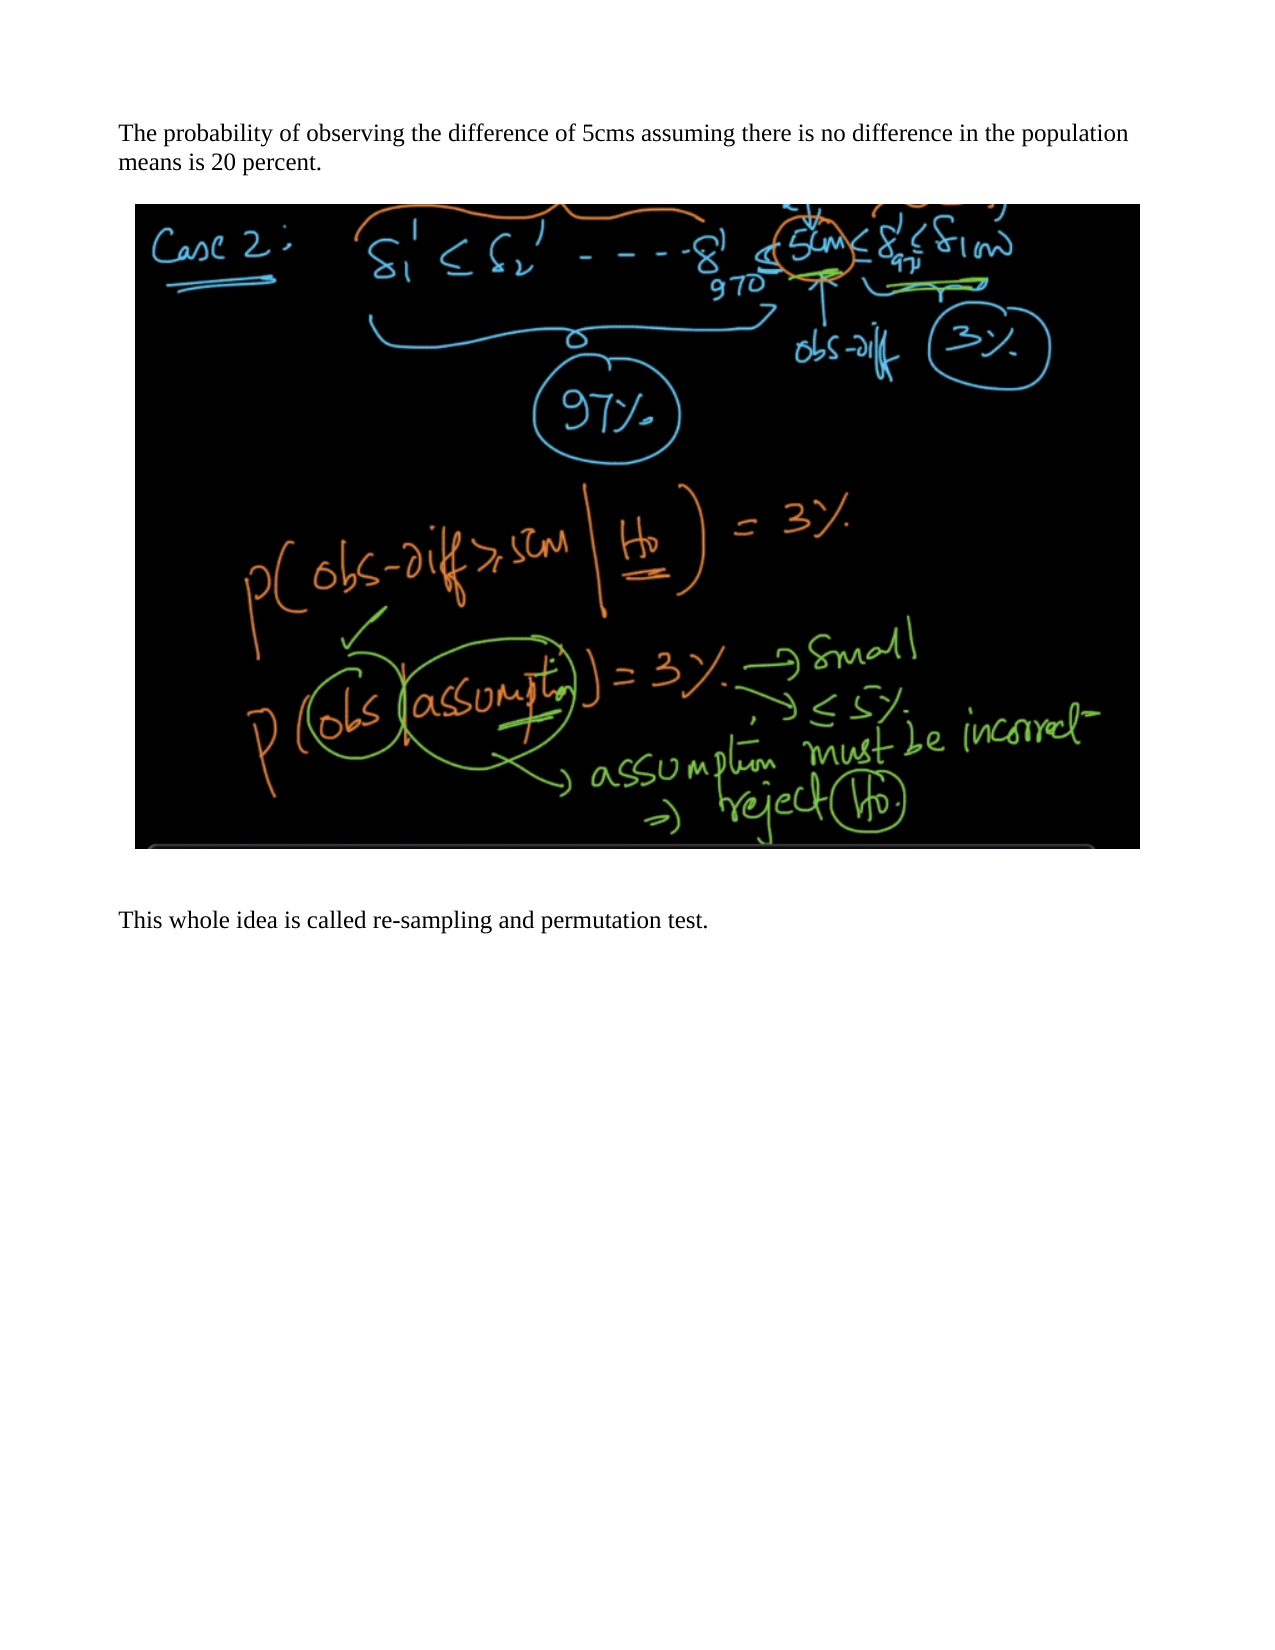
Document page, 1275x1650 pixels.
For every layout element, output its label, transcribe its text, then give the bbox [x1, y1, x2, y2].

text The probability of observing the difference of 5cms assuming there is no difference in the population means is 20 percent. [118, 118, 1157, 176]
picture [135, 204, 1140, 849]
text This whole idea is called re-sampling and permutation test. [118, 906, 1157, 934]
